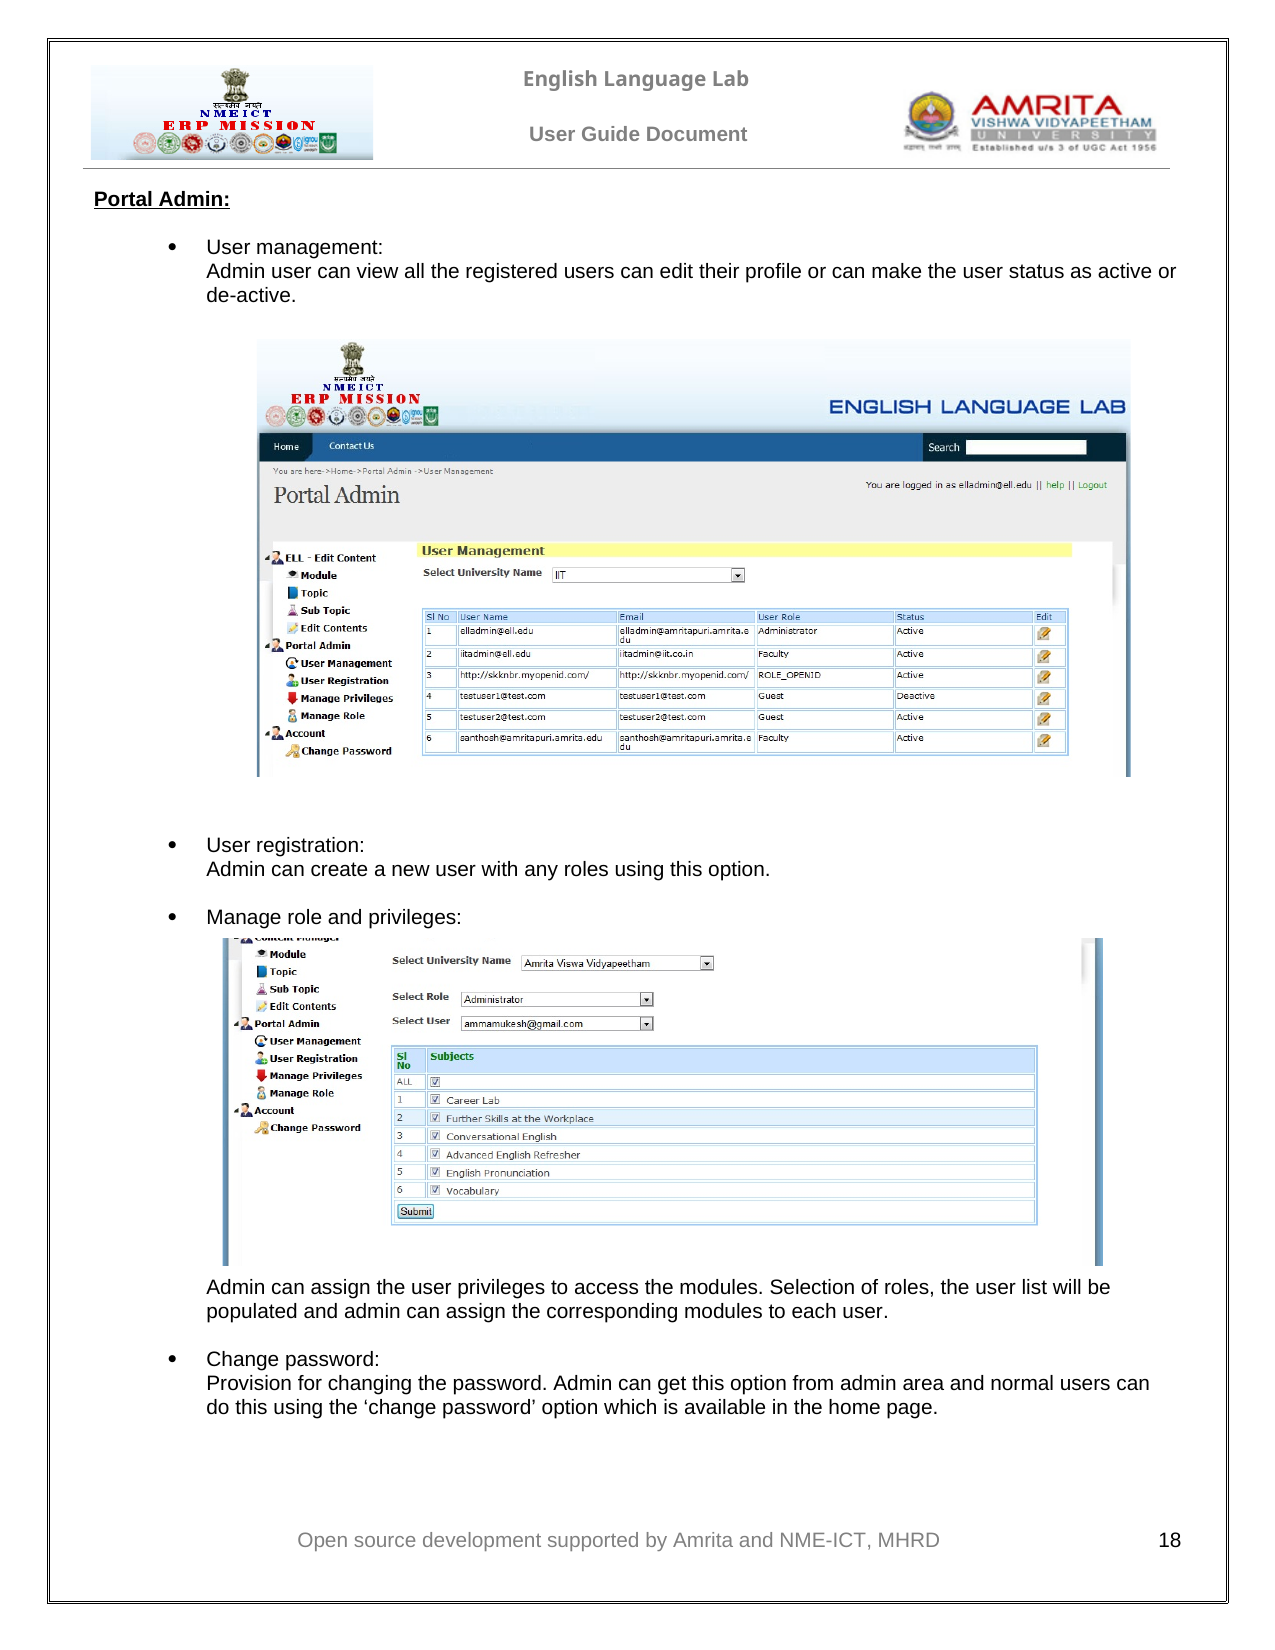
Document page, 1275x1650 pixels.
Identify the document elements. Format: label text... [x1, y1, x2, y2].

picture [90, 65, 374, 160]
text Admin user can view all the registered users can edit their profile or can make the user status as active or de-active. [206, 259, 1181, 307]
text Admin can assign the user privileges to access the modules. Selection of roles, the user list will be populated and admin can assign the corresponding modules to each user. [206, 1275, 1181, 1323]
list User management: [169, 234, 1181, 259]
list Change password: [169, 1347, 1181, 1371]
text Provision for changing the password. Admin can get this option from admin area and normal users can do this using the ‘change password’ option which is available in the home page. [206, 1371, 1181, 1419]
picture [897, 87, 1165, 160]
list User registration: [169, 833, 1181, 857]
list Manage role and privileges: [169, 905, 1181, 929]
picture [256, 339, 1131, 777]
list Admin can create a new user with any roles using this option. [206, 857, 1181, 881]
text Portal Admin: [94, 187, 1181, 211]
picture [222, 938, 1103, 1266]
